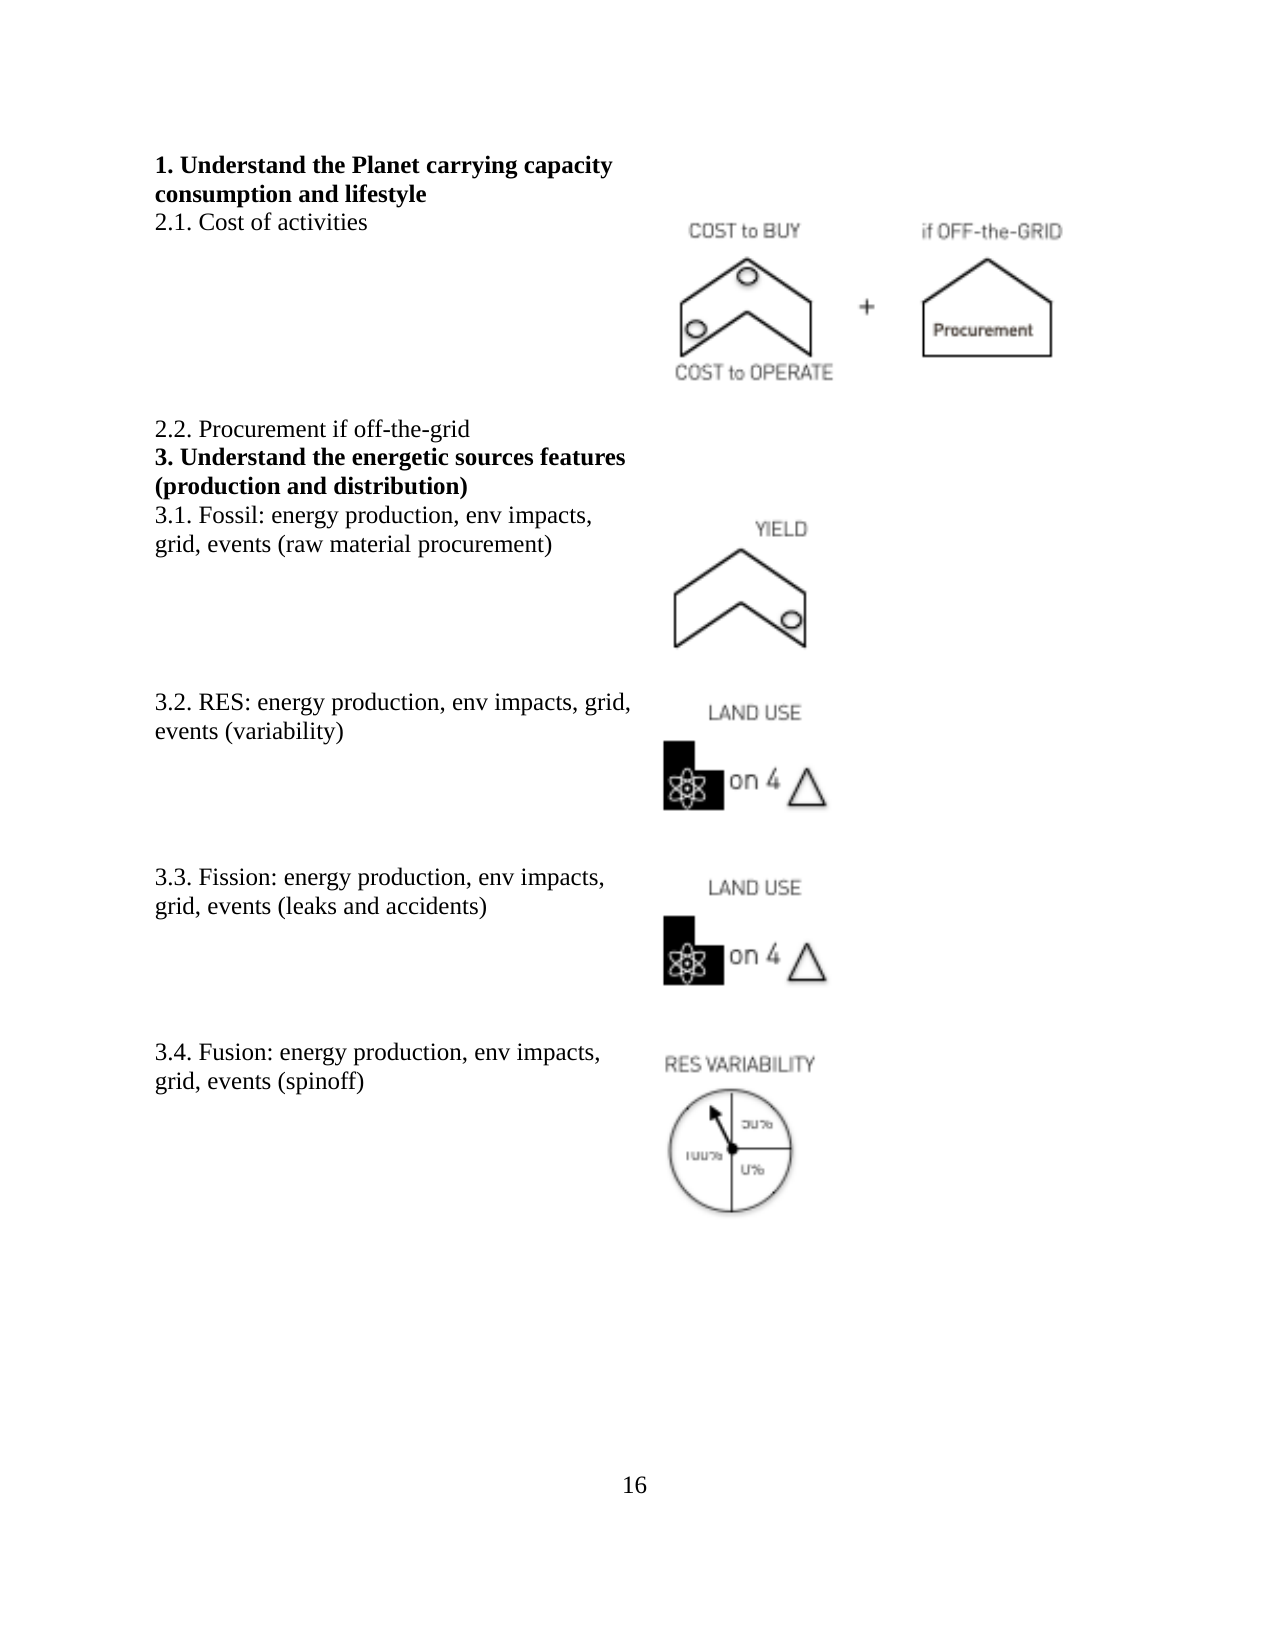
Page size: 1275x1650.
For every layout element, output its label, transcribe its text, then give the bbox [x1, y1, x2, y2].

picture [641, 207, 1088, 414]
table_cell [838, 500, 1125, 687]
table_cell 2.1. Cost of activities [150, 208, 637, 414]
table_cell 3. Understand the energetic sources features (production and distribution) [150, 443, 637, 500]
table_cell [1088, 208, 1125, 414]
picture [641, 500, 869, 1234]
table_cell 3.1. Fossil: energy production, env impacts, grid, events (raw material procurement) [150, 500, 637, 687]
table_cell 3.3. Fission: energy production, env impacts, grid, events (leaks and accidents) [150, 863, 637, 1037]
table_cell [638, 179, 1125, 207]
table_cell [834, 1038, 1125, 1233]
table_cell 3.4. Fusion: energy production, env impacts, grid, events (spinoff) [150, 1038, 637, 1233]
table_cell [638, 443, 1125, 500]
table_cell 3.2. RES: energy production, env impacts, grid, events (variability) [150, 688, 637, 862]
table_cell [869, 688, 1125, 862]
table_cell 2.2. Procurement if off-the-grid [150, 414, 637, 442]
table_cell [869, 863, 1125, 1037]
table_header 1. Understand the Planet carrying capacity [150, 150, 637, 179]
table_cell [638, 414, 1125, 442]
table_header [638, 150, 1125, 179]
table_cell consumption and lifestyle [150, 179, 637, 207]
